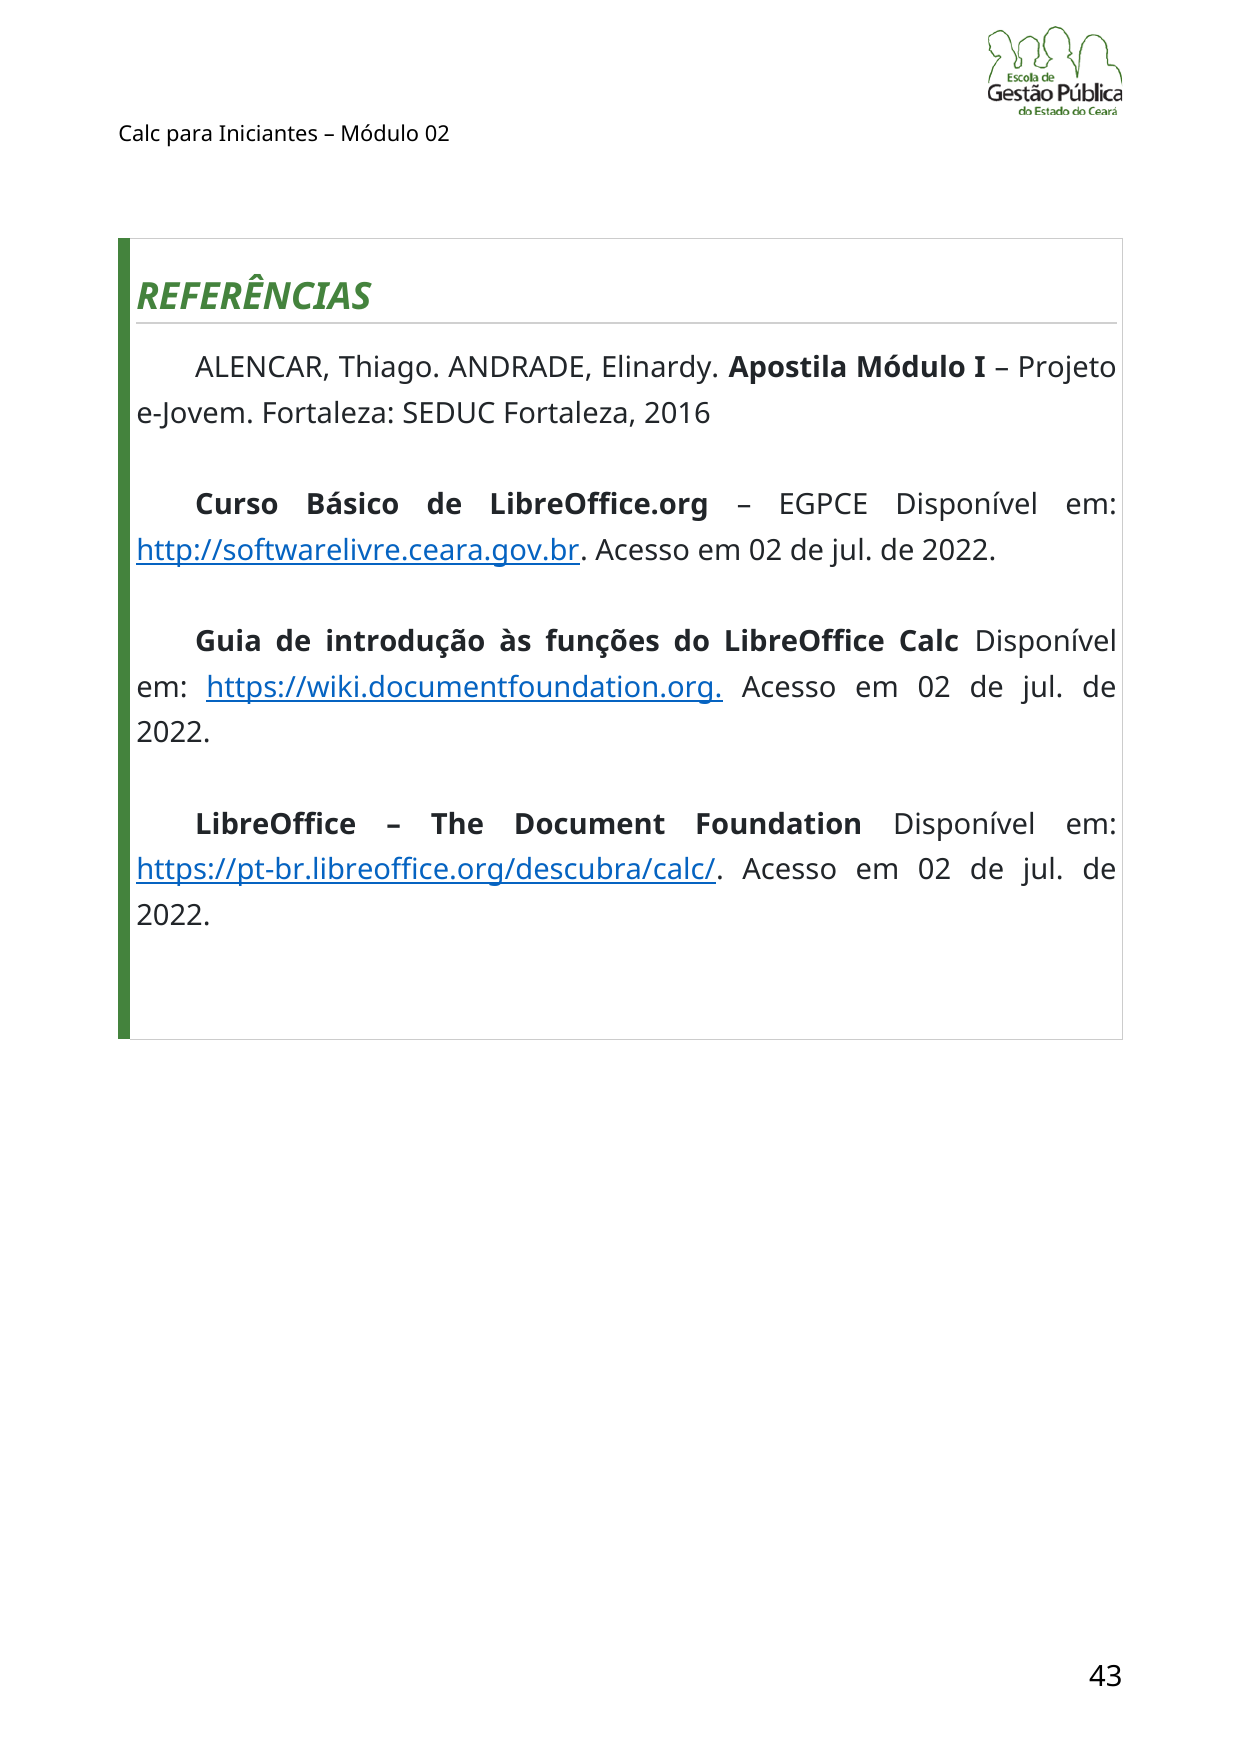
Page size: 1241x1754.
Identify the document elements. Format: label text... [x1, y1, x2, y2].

table_header REFERÊNCIAS ALENCAR, Thiago. ANDRADE, Elinardy. Apostila Módulo I – Projeto e-Jovem. Fortaleza: SEDUC Fortaleza, 2016 Curso Básico de LibreOffice.org – EGPCE Disponível em: http://softwarelivre.ceara.gov.br. Acesso em 02 de jul. de 2022. Guia de introdução às funções do LibreOffice Calc Disponível em: https://wiki.documentfoundation.org. Acesso em 02 de jul. de 2022. LibreOffice – The Document Foundation Disponível em: https://pt-br.libreoffice.org/descubra/calc/. Acesso em 02 de jul. de 2022. [130, 239, 1122, 1039]
picture [118, 26, 1123, 115]
table_header [118, 238, 130, 1039]
